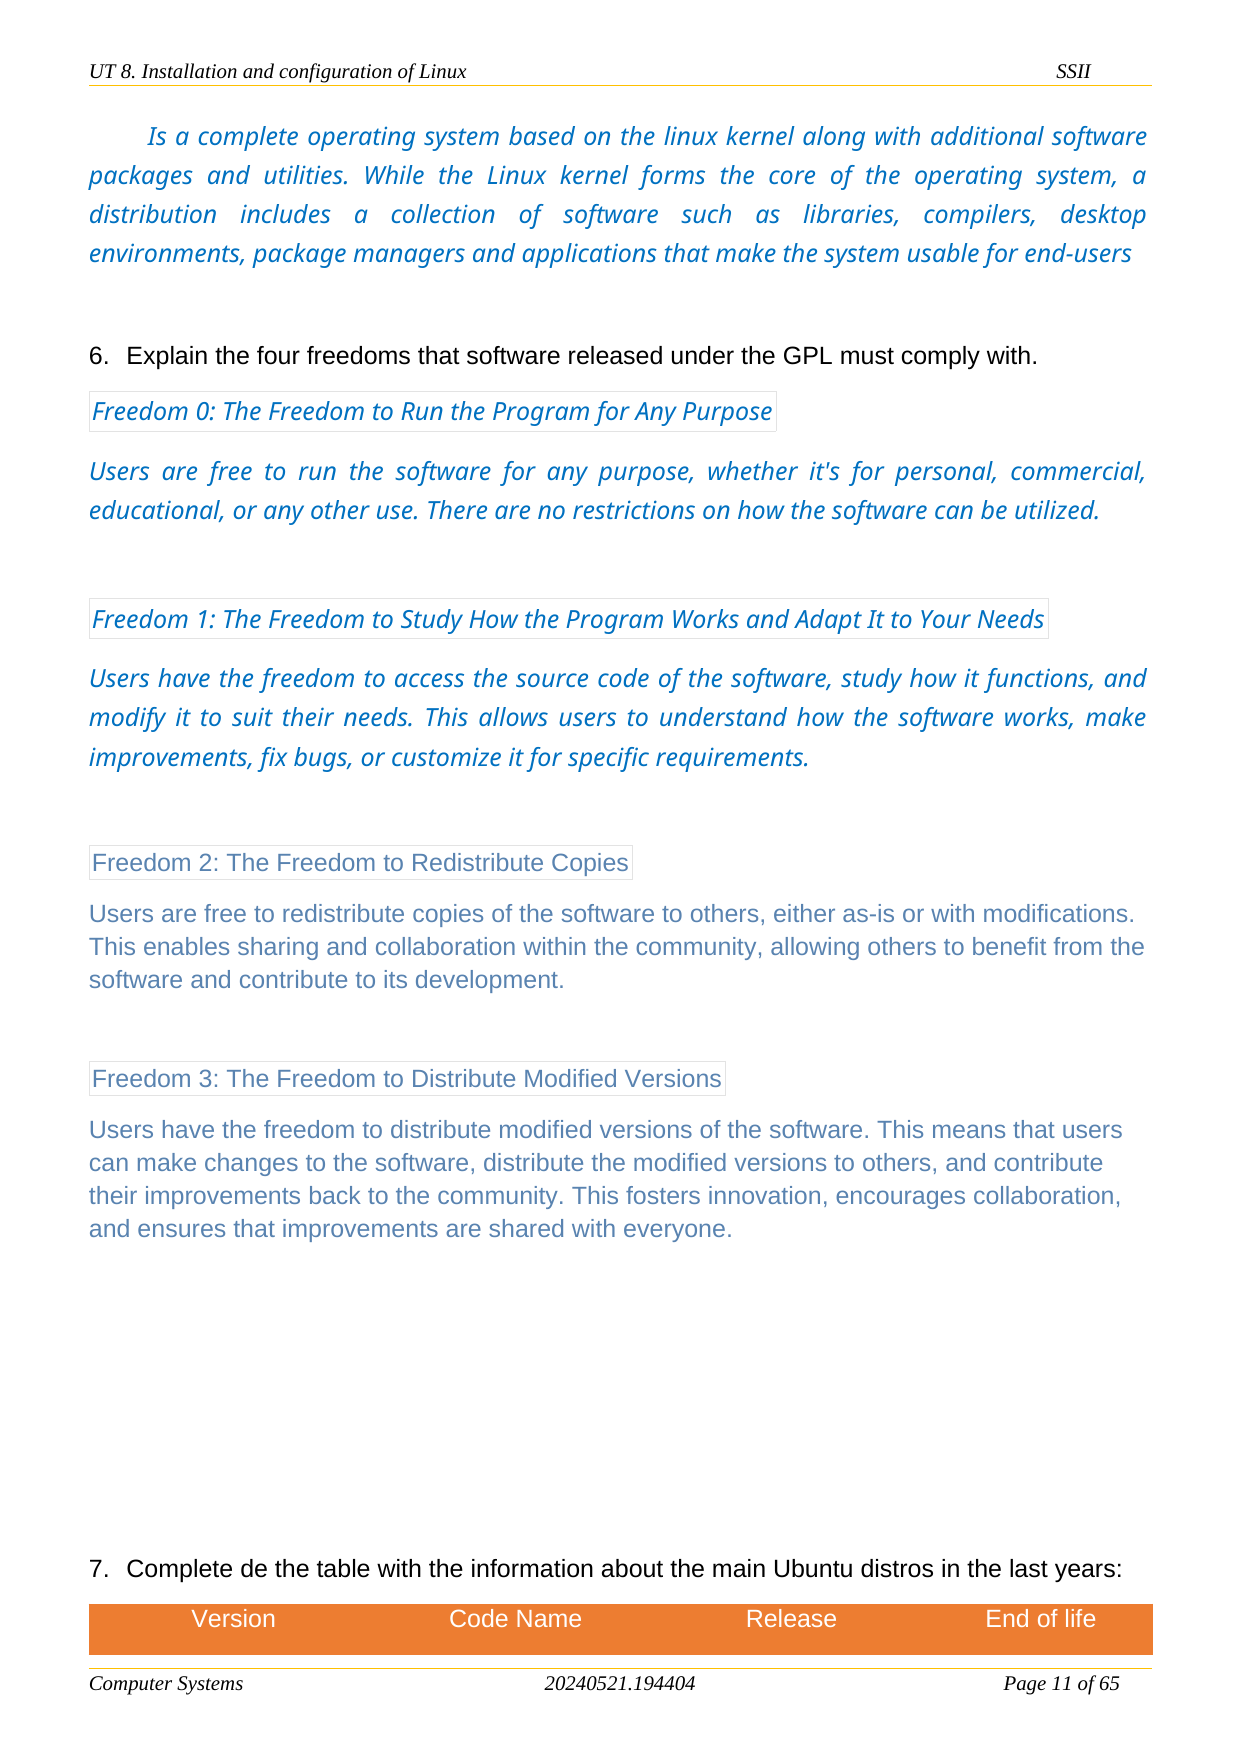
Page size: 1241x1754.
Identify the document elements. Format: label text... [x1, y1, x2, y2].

text Users have the freedom to distribute modified versions of the software. This means that users can make changes to the software, distribute the modified versions to others, and contribute their improvements back to the community. This fosters innovation, encourages collaboration, and ensures that improvements are shared with everyone. [89, 1115, 1152, 1243]
table_header End of life [930, 1605, 1152, 1654]
text Freedom 3: The Freedom to Distribute Modified Versions [90, 1062, 725, 1095]
text Freedom 2: The Freedom to Redistribute Copies [90, 846, 632, 879]
table_header Version [90, 1605, 377, 1654]
table_header Release [654, 1605, 929, 1654]
text [777, 391, 1152, 431]
text [726, 1061, 1152, 1095]
list Complete de the table with the information about the main Ubuntu distros in the last years: [89, 1554, 1152, 1582]
text [633, 845, 1152, 879]
text Freedom 0: The Freedom to Run the Program for Any Purpose [90, 392, 776, 431]
table_header Code Name [378, 1605, 653, 1654]
text Users are free to redistribute copies of the software to others, either as-is or with modifications. This enables sharing and collaboration within the community, allowing others to benefit from the software and contribute to its development. [89, 899, 1152, 994]
text Is a complete operating system based on the linux kernel along with additional software packages and utilities. While the Linux kernel forms the core of the operating system, a distribution includes a collection of software such as libraries, compilers, desktop environments, package managers and applications that make the system usable for end-users [89, 118, 1152, 270]
text Freedom 1: The Freedom to Study How the Program Works and Adapt It to Your Needs [90, 599, 1048, 638]
text Users have the freedom to access the source code of the software, study how it functions, and modify it to suit their needs. This allows users to understand how the software works, make improvements, fix bugs, or customize it for specific requirements. [89, 661, 1152, 773]
text Users are free to run the software for any purpose, whether it's for personal, commercial, educational, or any other use. There are no restrictions on how the software can be utilized. [89, 453, 1152, 527]
text [1049, 598, 1152, 638]
list Explain the four freedoms that software released under the GPL must comply with. [89, 341, 1152, 370]
